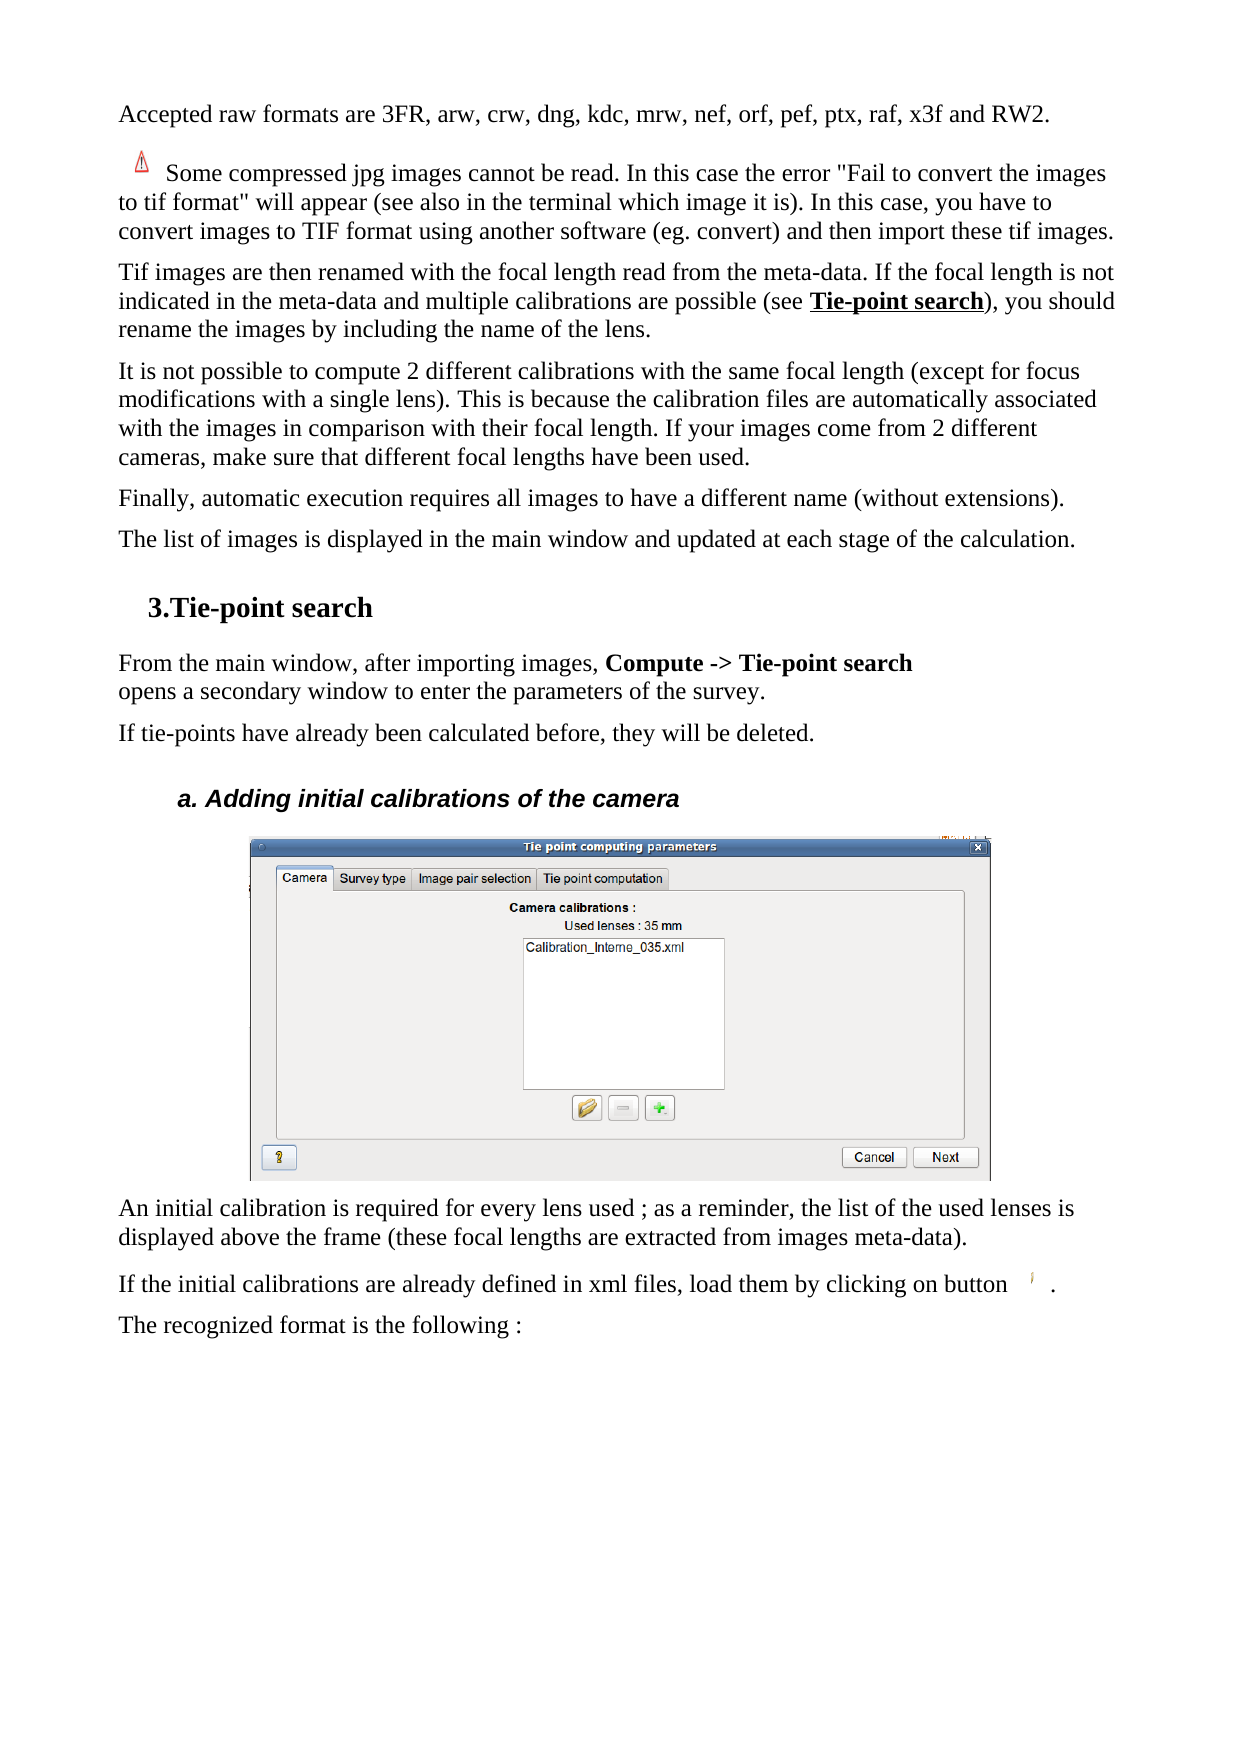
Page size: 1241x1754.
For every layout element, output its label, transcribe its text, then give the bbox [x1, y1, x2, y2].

text The recognized format is the following : [118, 1310, 1122, 1339]
text Accepted raw formats are 3FR, arw, crw, dng, kdc, mrw, nef, orf, pef, ptx, raf, x3f and RW2. [118, 99, 1122, 128]
text The list of images is displayed in the main window and updated at each stage of the calculation. [118, 524, 1122, 553]
picture [134, 150, 149, 173]
text If the initial calibrations are already defined in xml files, load them by clicking on button . [118, 1263, 1122, 1298]
subtitle a. Adding initial calibrations of the camera [116, 784, 1122, 812]
text Tif images are then renamed with the focal length read from the meta-data. If the focal length is not indicated in the meta-data and multiple calibrations are possible (see Tie-point search), you should rename the images by including the name of the lens. [118, 257, 1122, 343]
text An initial calibration is required for every lens used ; as a reminder, the list of the used lenses is displayed above the frame (these focal lengths are extracted from images meta-data). [118, 1193, 1122, 1250]
subtitle 3.Tie-point search [118, 591, 1122, 624]
text Finally, automatic execution requires all images to have a different name (without extensions). [118, 483, 1122, 512]
text From the main window, after importing images, Compute -> Tie-point search opens a secondary window to enter the parameters of the survey. [118, 648, 1122, 705]
picture [248, 836, 992, 1181]
text It is not possible to compute 2 different calibrations with the same focal length (except for focus modifications with a single lens). This is because the calibration files are automatically associated with the images in comparison with their focal length. If your images come from 2 different cameras, make sure that different focal lengths have been used. [118, 356, 1122, 471]
text Some compressed jpg images cannot be read. In this case the error "Fail to convert the images to tif format" will appear (see also in the terminal which image it is). In this case, you have to convert images to TIF format using another software (eg. convert) and then import these tif images. [118, 141, 1122, 244]
text If tie-points have already been calculated before, they will be deleted. [118, 718, 1122, 746]
